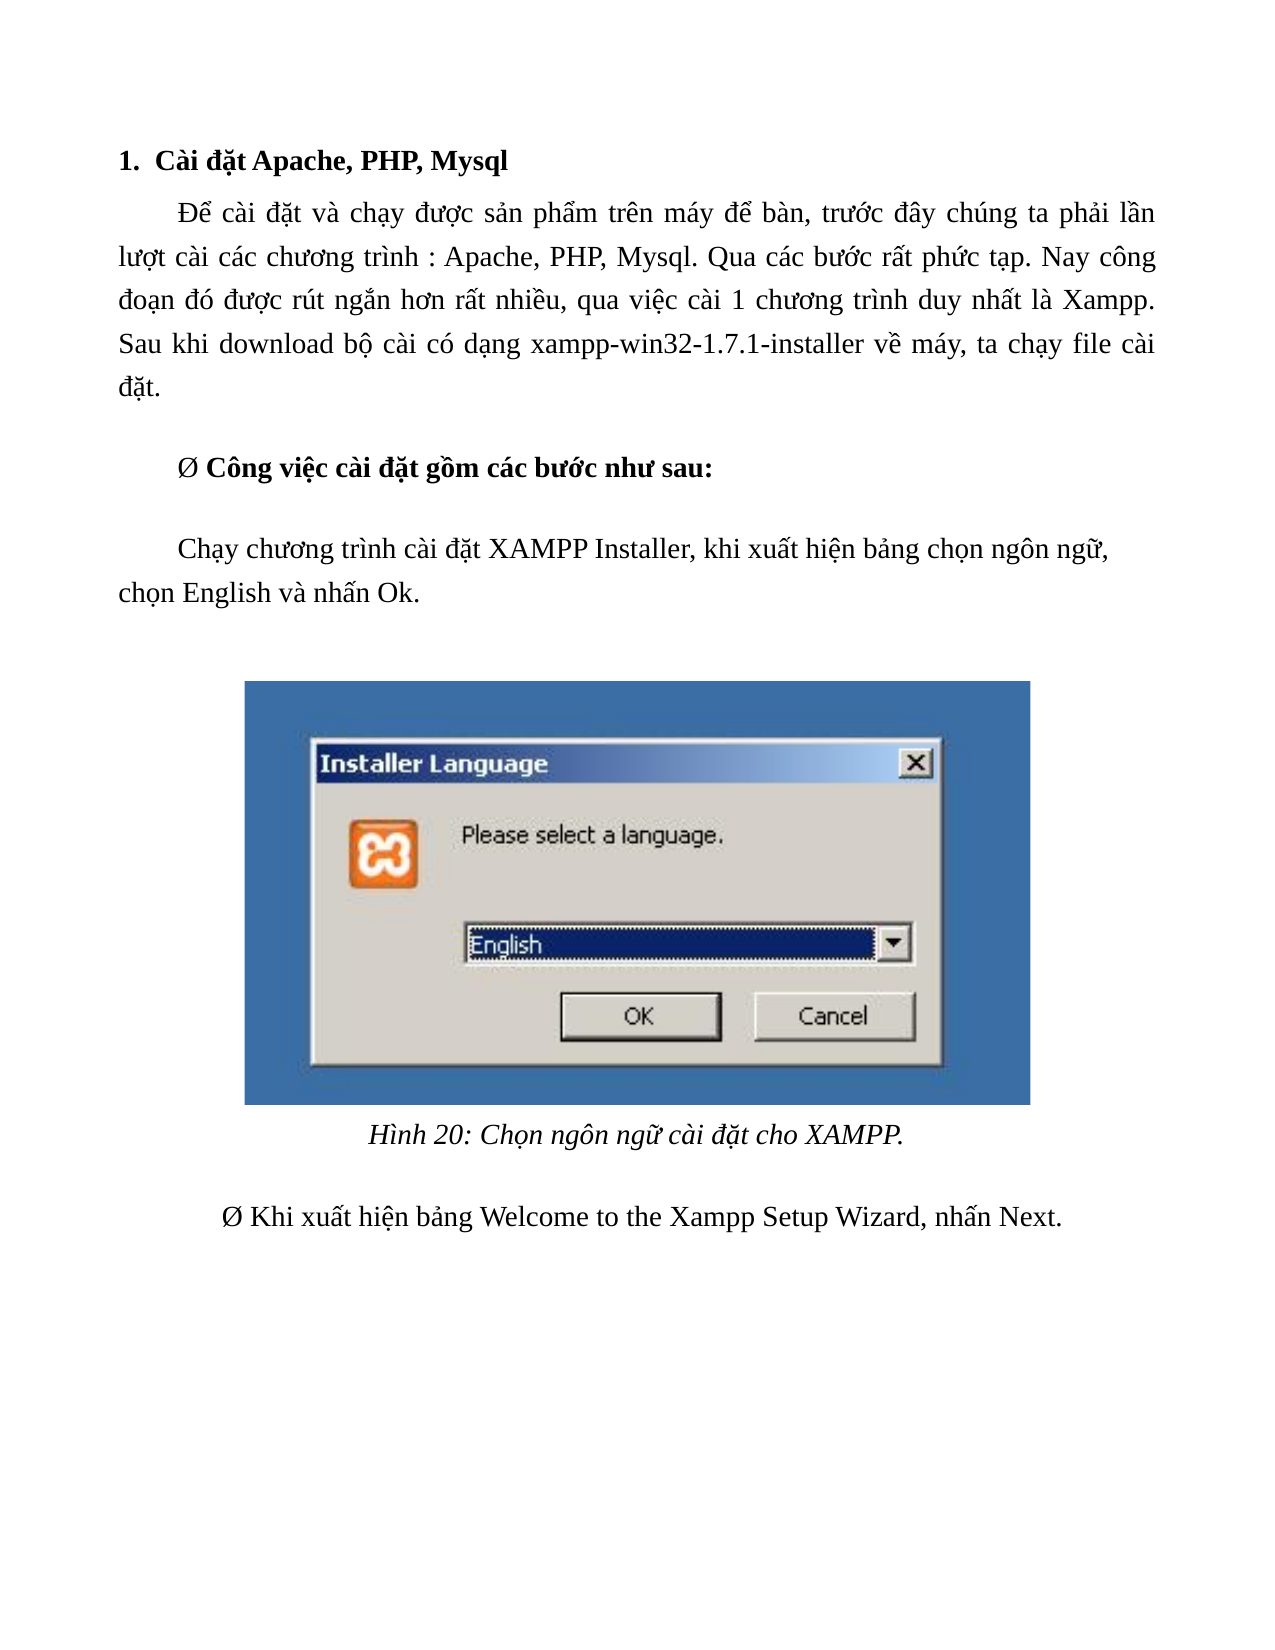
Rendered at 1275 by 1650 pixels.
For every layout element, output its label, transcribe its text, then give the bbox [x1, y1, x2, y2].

text Ø Khi xuất hiện bảng Welcome to the Xampp Setup Wizard, nhấn Next. [222, 1199, 1157, 1233]
text Ø Công việc cài đặt gồm các bước như sau: [177, 451, 1157, 484]
text Chạy chương trình cài đặt XAMPP Installer, khi xuất hiện bảng chọn ngôn ngữ, chọn English và nhấn Ok. [118, 532, 1157, 609]
subtitle 1. Cài đặt Apache, PHP, Mysql [118, 143, 1157, 177]
text Hình 20: Chọn ngôn ngữ cài đặt cho XAMPP. [118, 1117, 1157, 1151]
text Để cài đặt và chạy được sản phẩm trên máy để bàn, trước đây chúng ta phải lần lượt cài các chương trình : Apache, PHP, Mysql. Qua các bước rất phức tạp. Nay công đoạn đó được rút ngắn hơn rất nhiều, qua việc cài 1 chương trình duy nhất là Xampp. Sau khi download bộ cài có dạng xampp-win32-1.7.1-installer về máy, ta chạy file cài đặt. [118, 195, 1157, 403]
